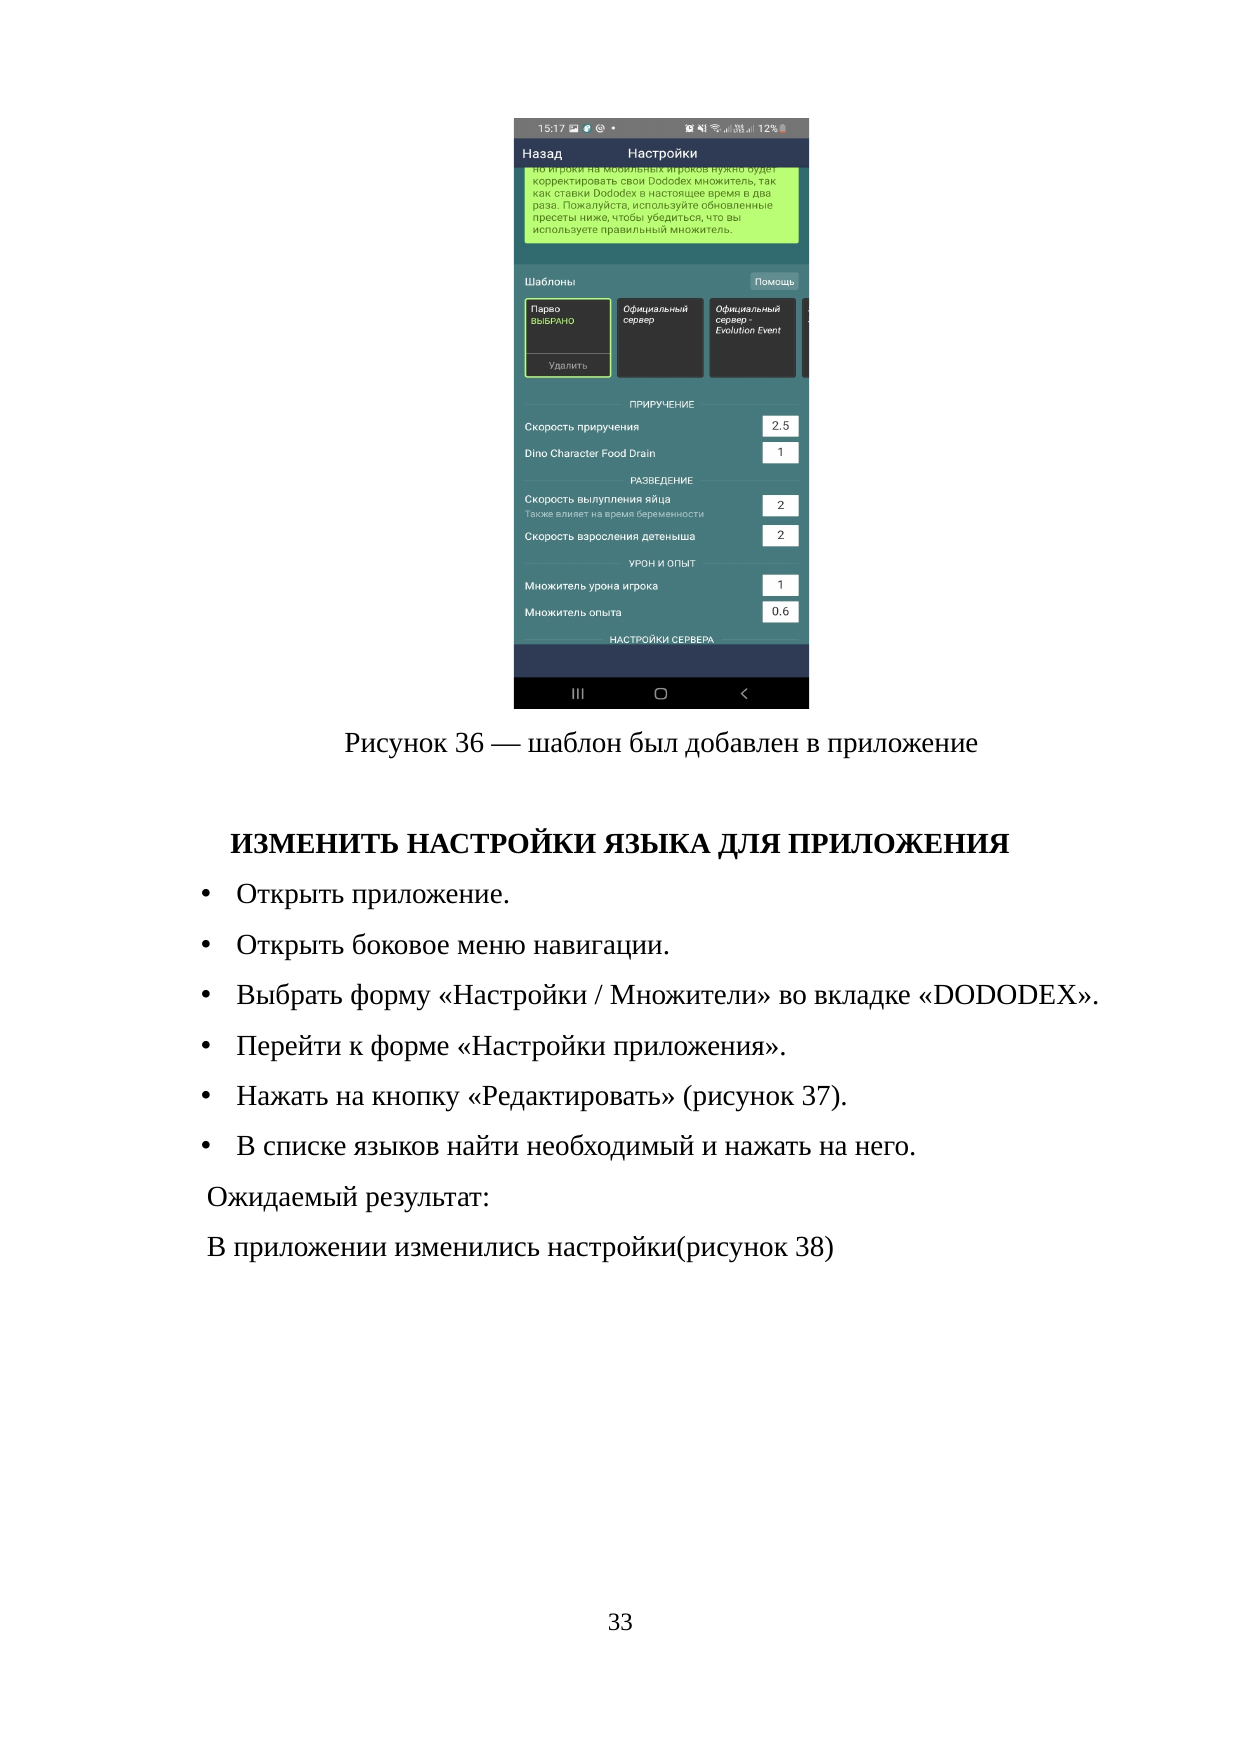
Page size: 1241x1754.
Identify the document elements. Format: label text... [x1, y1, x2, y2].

list Выбрать форму «Настройки / Множители» во вкладке «DODODEX». [201, 977, 1122, 1011]
list Перейти к форме «Настройки приложения». [201, 1028, 1122, 1061]
list ИЗМЕНИТЬ НАСТРОЙКИ ЯЗЫКА ДЛЯ ПРИЛОЖЕНИЯ [118, 826, 1122, 859]
list Рисунок 36 — шаблон был добавлен в приложение [201, 725, 1122, 759]
list В списке языков найти необходимый и нажать на него. [201, 1128, 1122, 1162]
list Открыть боковое меню навигации. [201, 927, 1122, 960]
list Открыть приложение. [201, 876, 1122, 910]
list В приложении изменились настройки(рисунок 38) [118, 1229, 1122, 1263]
picture [513, 118, 810, 709]
list Нажать на кнопку «Редактировать» (рисунок 37). [201, 1078, 1122, 1112]
list Ожидаемый результат: [118, 1179, 1122, 1212]
